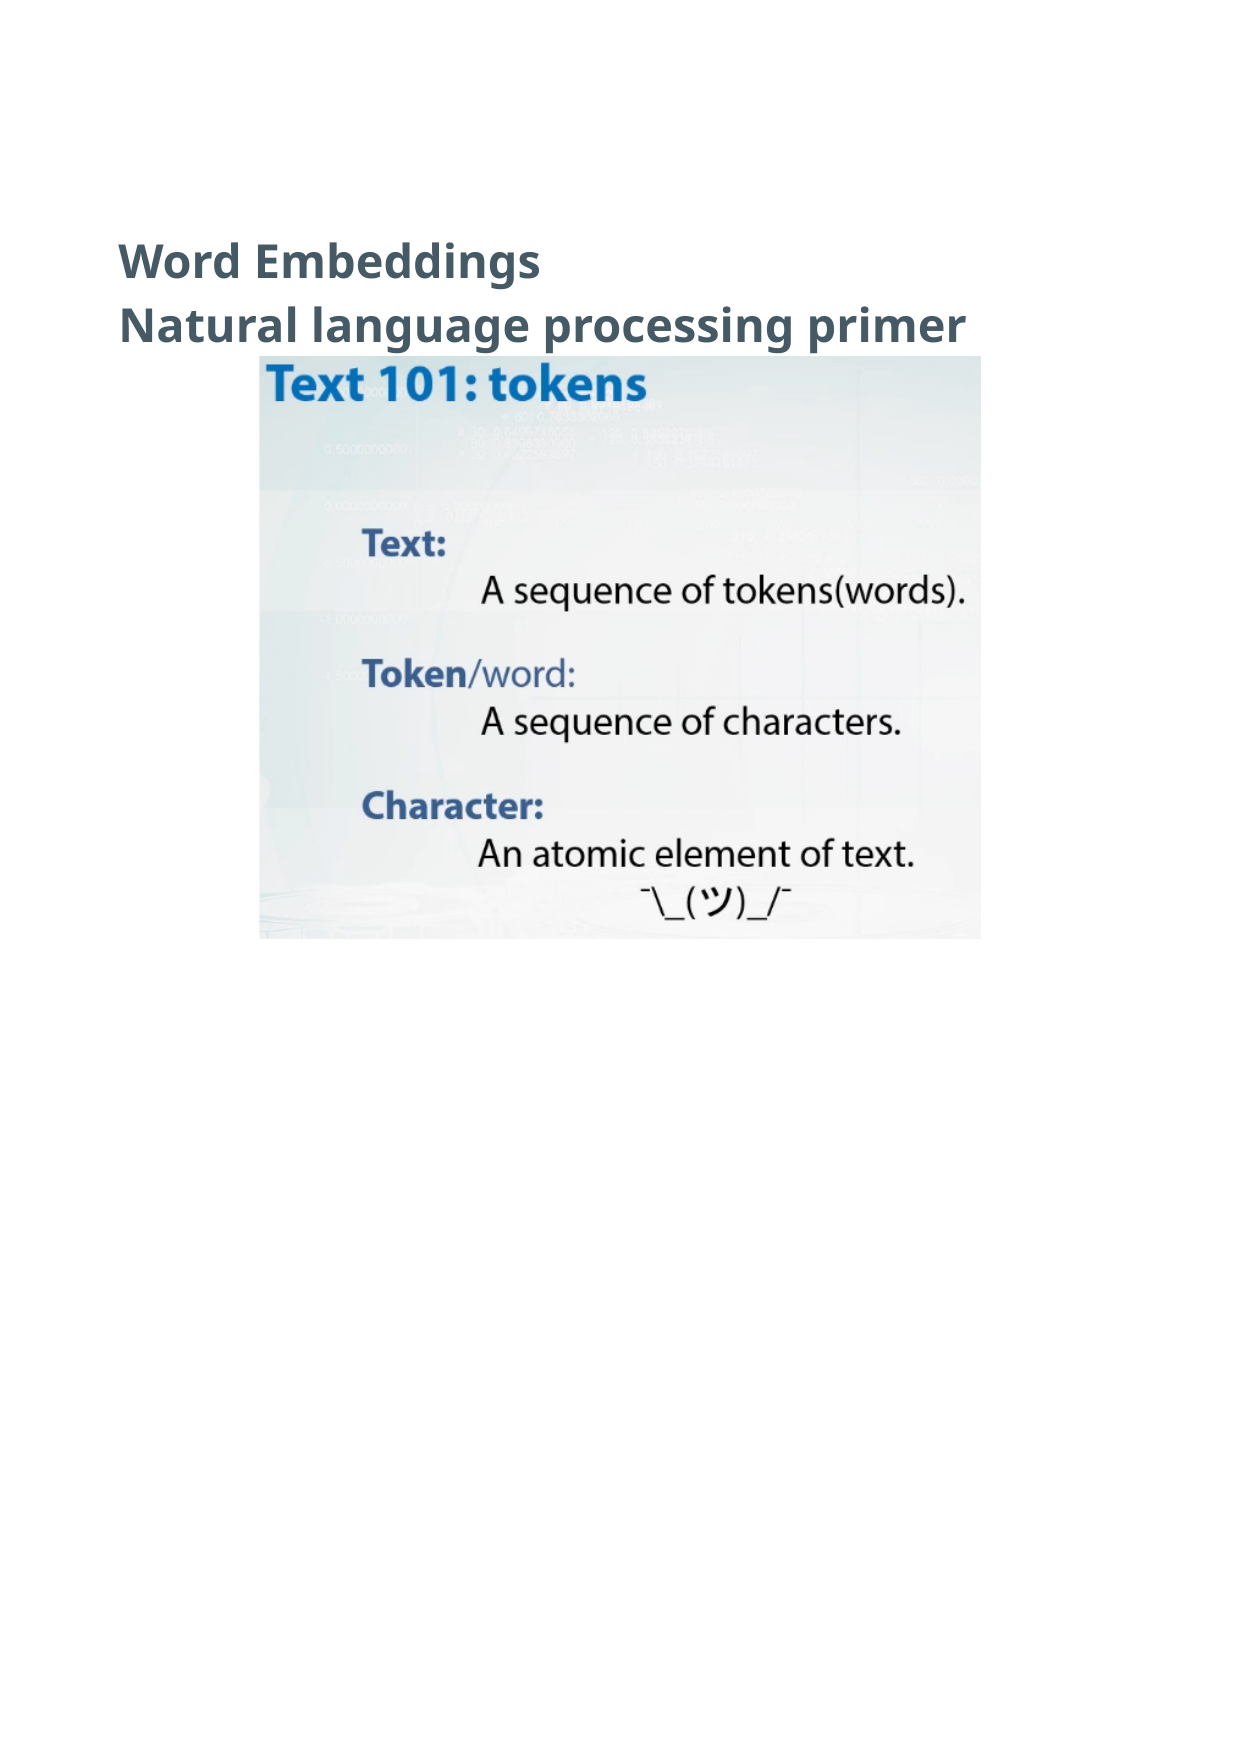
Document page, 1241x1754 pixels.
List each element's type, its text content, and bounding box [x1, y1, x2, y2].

subtitle Word Embeddings [118, 228, 1122, 292]
subtitle Natural language processing primer [118, 292, 1122, 356]
picture [259, 356, 981, 939]
